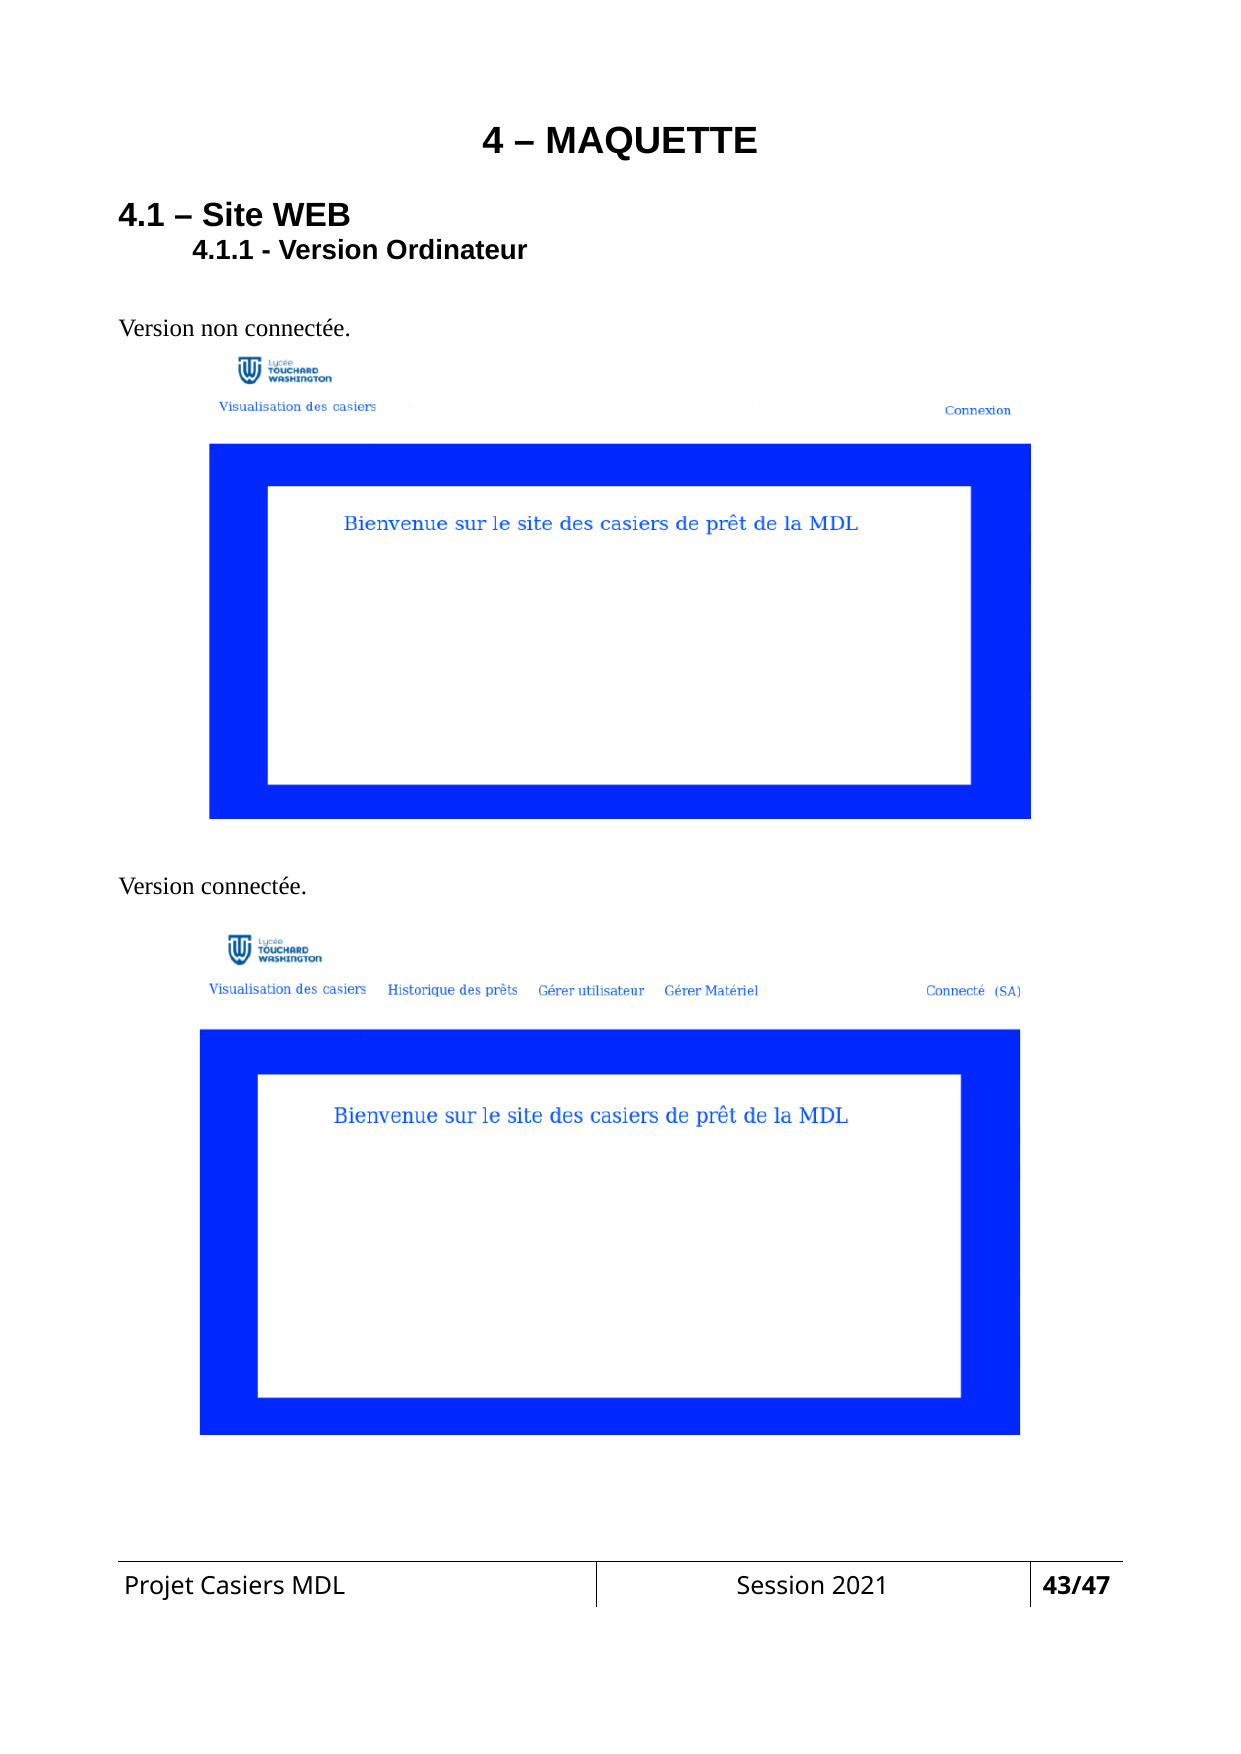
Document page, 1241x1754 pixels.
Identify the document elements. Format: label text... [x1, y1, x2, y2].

text Version connectée. [118, 871, 1122, 899]
picture [209, 341, 1031, 819]
subtitle 4 – MAQUETTE [118, 118, 1122, 162]
picture [199, 918, 1021, 1435]
text Version non connectée. [118, 313, 1122, 342]
subtitle 4.1.1 - Version Ordinateur [118, 233, 1122, 265]
subtitle 4.1 – Site WEB [118, 195, 1122, 233]
